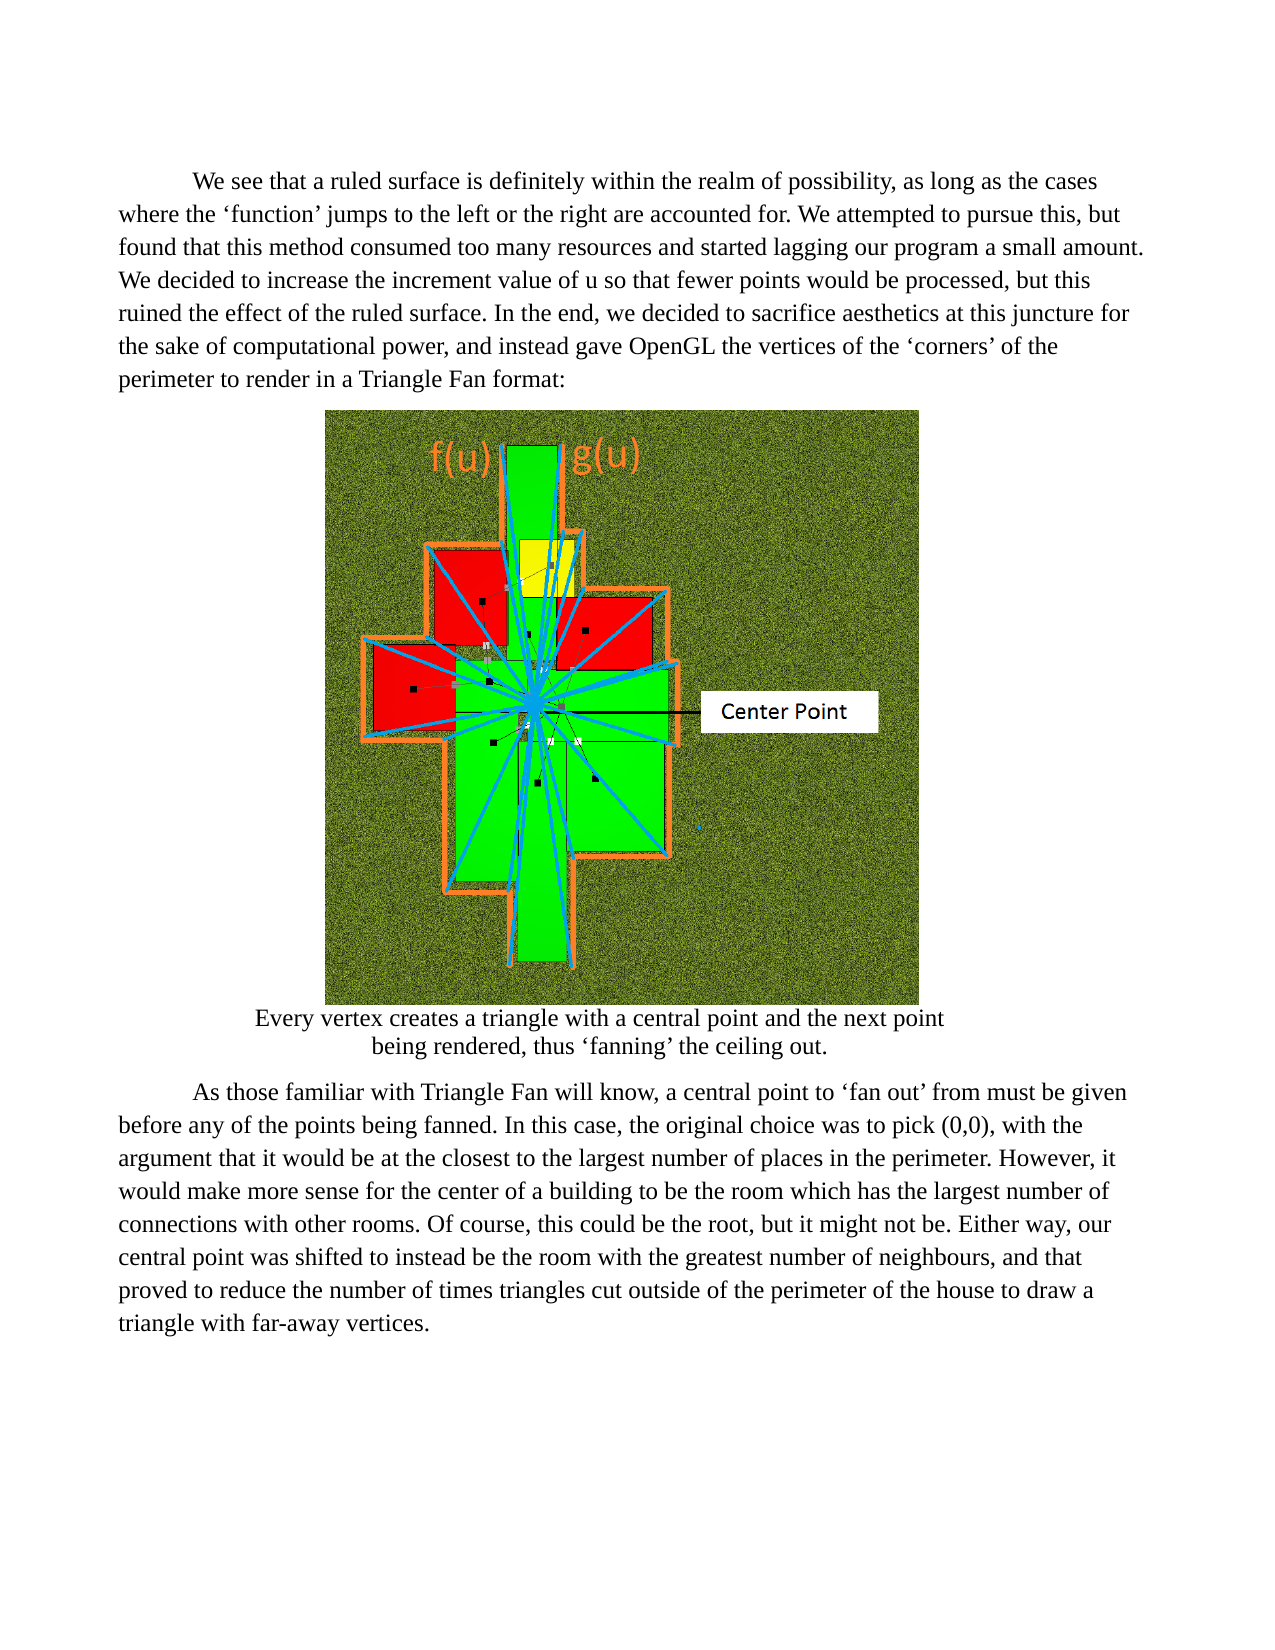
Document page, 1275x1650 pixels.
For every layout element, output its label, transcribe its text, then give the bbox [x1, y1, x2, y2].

picture [325, 410, 919, 1005]
text As those familiar with Triangle Fan will know, a central point to ‘fan out’ from must be given before any of the points being fanned. In this case, the original choice was to pick (0,0), with the argument that it would be at the closest to the largest number of places in the perimeter. However, it would make more sense for the center of a building to be the room which has the largest number of connections with other rooms. Of course, this could be the root, but it might not be. Either way, our central point was shifted to instead be the room with the greatest number of neighbours, and that proved to reduce the number of times triangles cut outside of the perimeter of the house to draw a triangle with far-away vertices. [118, 411, 1157, 1337]
text We see that a ruled surface is definitely within the realm of possibility, as long as the cases where the ‘function’ jumps to the left or the right are accounted for. We attempted to pursue this, but found that this method consumed too many resources and started lagging our program a small amount. We decided to increase the increment value of u so that fewer points would be processed, but this ruined the effect of the ruled surface. In the end, we decided to sacrifice aesthetics at this juncture for the sake of computational power, and instead gave OpenGL the vertices of the ‘corners’ of the perimeter to render in a Triangle Fan format: [118, 166, 1157, 393]
